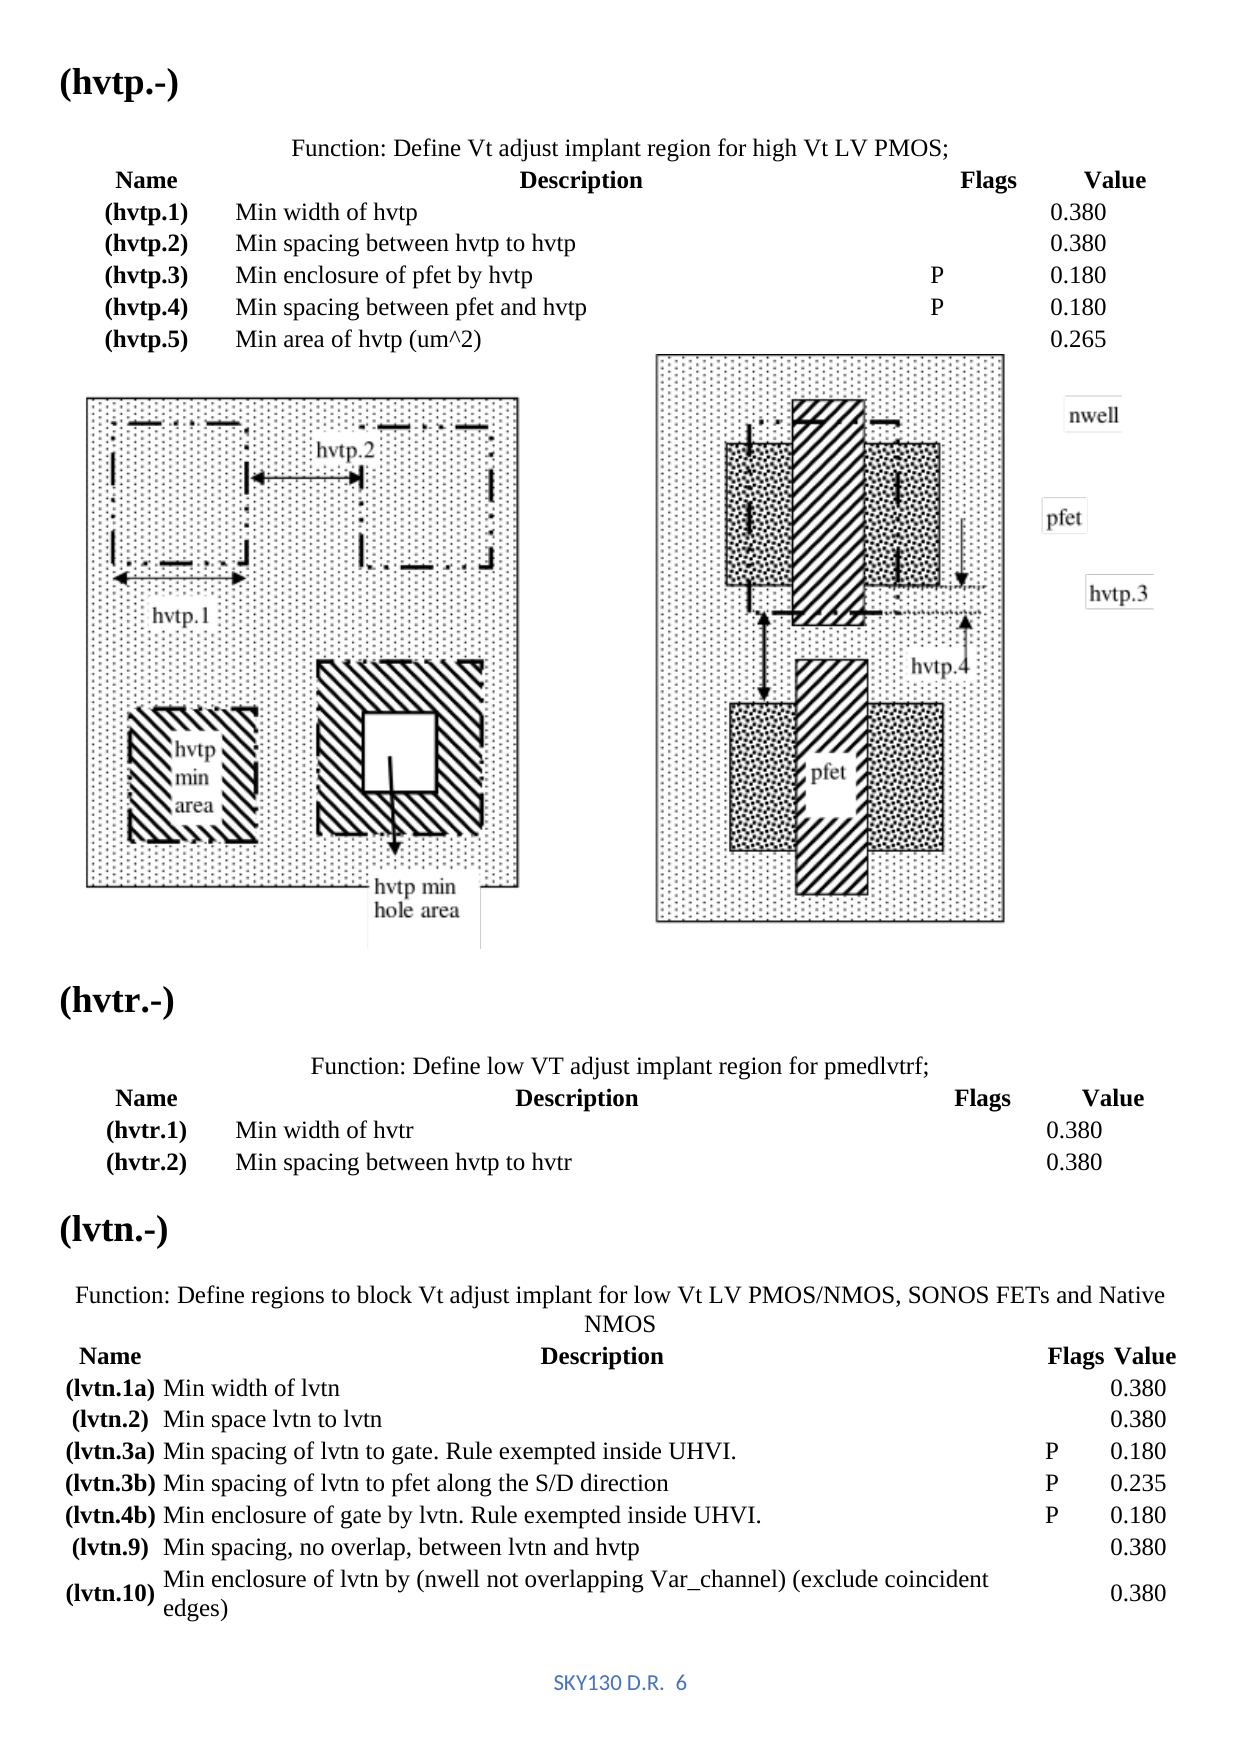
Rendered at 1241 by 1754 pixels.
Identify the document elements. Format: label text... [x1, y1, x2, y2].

table_cell (hvtp.5) [59, 323, 234, 354]
table_cell 0.380 [1109, 1371, 1181, 1403]
table_cell [1043, 1403, 1108, 1435]
table_cell [921, 1114, 1044, 1145]
table_cell 0.265 [1049, 323, 1181, 354]
table_cell [1043, 1531, 1108, 1562]
table_cell Min spacing between pfet and hvtp [234, 291, 928, 323]
table_cell 0.380 [1109, 1403, 1181, 1435]
table_header Function: Define regions to block Vt adjust implant for low Vt LV PMOS/NMOS, SONOS FETs and Native NMOS [59, 1279, 1181, 1339]
table_cell (lvtn.10) [59, 1563, 161, 1623]
table_cell 0.380 [1049, 195, 1181, 227]
table_cell P [929, 259, 1049, 291]
table_cell Min space lvtn to lvtn [161, 1403, 1043, 1435]
table_cell 0.380 [1049, 227, 1181, 259]
table_cell Name [59, 163, 234, 195]
table_cell Min width of lvtn [161, 1371, 1043, 1403]
table_cell Description [234, 163, 928, 195]
picture [85, 354, 1155, 949]
table_cell 0.180 [1049, 259, 1181, 291]
table_header Function: Define Vt adjust implant region for high Vt LV PMOS; [59, 131, 1181, 163]
table_cell 0.380 [1045, 1114, 1181, 1145]
table_cell Min spacing, no overlap, between lvtn and hvtp [161, 1531, 1043, 1562]
table_cell (lvtn.1a) [59, 1371, 161, 1403]
table_cell [921, 1145, 1044, 1177]
table_cell Min area of hvtp (um^2) [234, 323, 928, 354]
table_cell (lvtn.2) [59, 1403, 161, 1435]
table_cell Value [1045, 1082, 1181, 1113]
table_cell (lvtn.3a) [59, 1435, 161, 1467]
subtitle (hvtp.-) [59, 59, 1181, 102]
table_cell (hvtr.1) [59, 1114, 233, 1145]
table_cell P [1043, 1435, 1108, 1467]
table_cell Min width of hvtr [234, 1114, 921, 1145]
subtitle (hvtr.-) [59, 977, 1181, 1021]
table_cell (lvtn.4b) [59, 1499, 161, 1531]
table_cell Min width of hvtp [234, 195, 928, 227]
table_cell 0.380 [1045, 1145, 1181, 1177]
table_cell Flags [921, 1082, 1044, 1113]
table_cell (hvtp.3) [59, 259, 234, 291]
table_cell 0.235 [1109, 1467, 1181, 1499]
table_cell 0.380 [1109, 1563, 1181, 1623]
table_cell [929, 195, 1049, 227]
table_cell (lvtn.9) [59, 1531, 161, 1562]
table_cell 0.180 [1109, 1499, 1181, 1531]
table_cell (hvtp.1) [59, 195, 234, 227]
subtitle (lvtn.-) [59, 1206, 1181, 1249]
table_cell [1043, 1563, 1108, 1623]
table_cell [929, 227, 1049, 259]
table_cell P [1043, 1467, 1108, 1499]
table_cell Min spacing between hvtp to hvtr [234, 1145, 921, 1177]
table_cell 0.180 [1049, 291, 1181, 323]
table_header Function: Define low VT adjust implant region for pmedlvtrf; [59, 1050, 1181, 1082]
table_cell (hvtp.2) [59, 227, 234, 259]
table_cell [1043, 1371, 1108, 1403]
table_cell Name [59, 1082, 233, 1113]
table_cell Min enclosure of lvtn by (nwell not overlapping Var_channel) (exclude coincident edges) [161, 1563, 1043, 1623]
table_cell Min enclosure of pfet by hvtp [234, 259, 928, 291]
table_cell Flags [929, 163, 1049, 195]
table_cell Name [59, 1339, 161, 1371]
table_cell (hvtr.2) [59, 1145, 233, 1177]
table_cell Value [1049, 163, 1181, 195]
table_cell 0.380 [1109, 1531, 1181, 1562]
table_cell P [1043, 1499, 1108, 1531]
table_cell Min spacing between hvtp to hvtp [234, 227, 928, 259]
table_cell [929, 323, 1049, 354]
table_cell Description [234, 1082, 921, 1113]
table_cell Flags [1043, 1339, 1108, 1371]
table_cell Value [1109, 1339, 1181, 1371]
table_cell (hvtp.4) [59, 291, 234, 323]
table_cell 0.180 [1109, 1435, 1181, 1467]
table_cell P [929, 291, 1049, 323]
table_cell Min enclosure of gate by lvtn. Rule exempted inside UHVI. [161, 1499, 1043, 1531]
table_cell Min spacing of lvtn to pfet along the S/D direction [161, 1467, 1043, 1499]
table_cell Min spacing of lvtn to gate. Rule exempted inside UHVI. [161, 1435, 1043, 1467]
table_cell Description [161, 1339, 1043, 1371]
table_cell (lvtn.3b) [59, 1467, 161, 1499]
